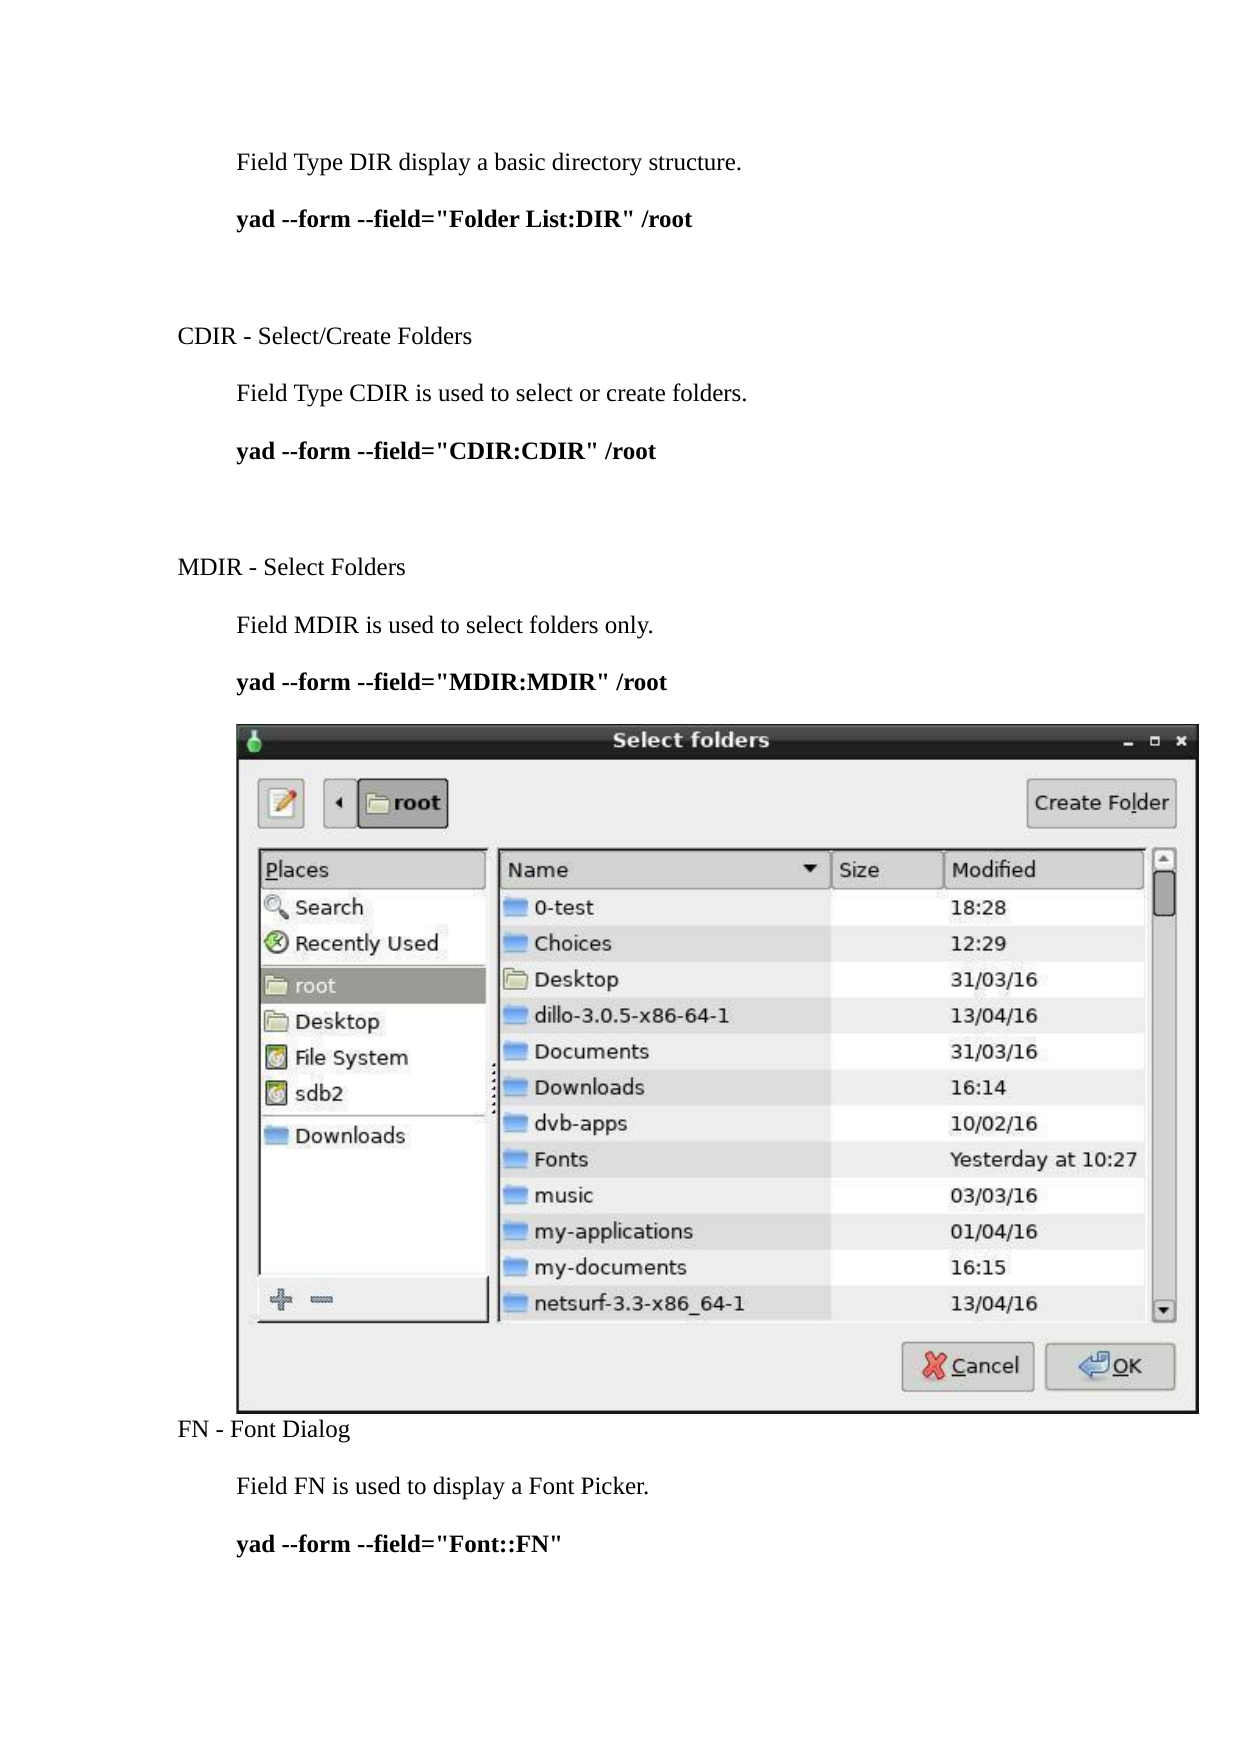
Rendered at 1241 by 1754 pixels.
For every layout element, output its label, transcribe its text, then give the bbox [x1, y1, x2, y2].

picture [236, 724, 1199, 1414]
subtitle FN - Font Dialog [177, 1414, 1122, 1443]
subtitle MDIR - Select Folders [177, 552, 1122, 581]
list Field MDIR is used to select folders only. yad --form --field="MDIR:MDIR" /root [236, 581, 1122, 724]
list Field Type DIR display a basic directory structure. yad --form --field="Folder List:DIR" /root [236, 118, 1122, 321]
list Field FN is used to display a Font Picker. yad --form --field="Font::FN" [236, 1443, 1122, 1586]
list Field Type CDIR is used to select or create folders. yad --form --field="CDIR:CDIR" /root [236, 349, 1122, 552]
subtitle CDIR - Select/Create Folders [177, 321, 1122, 349]
